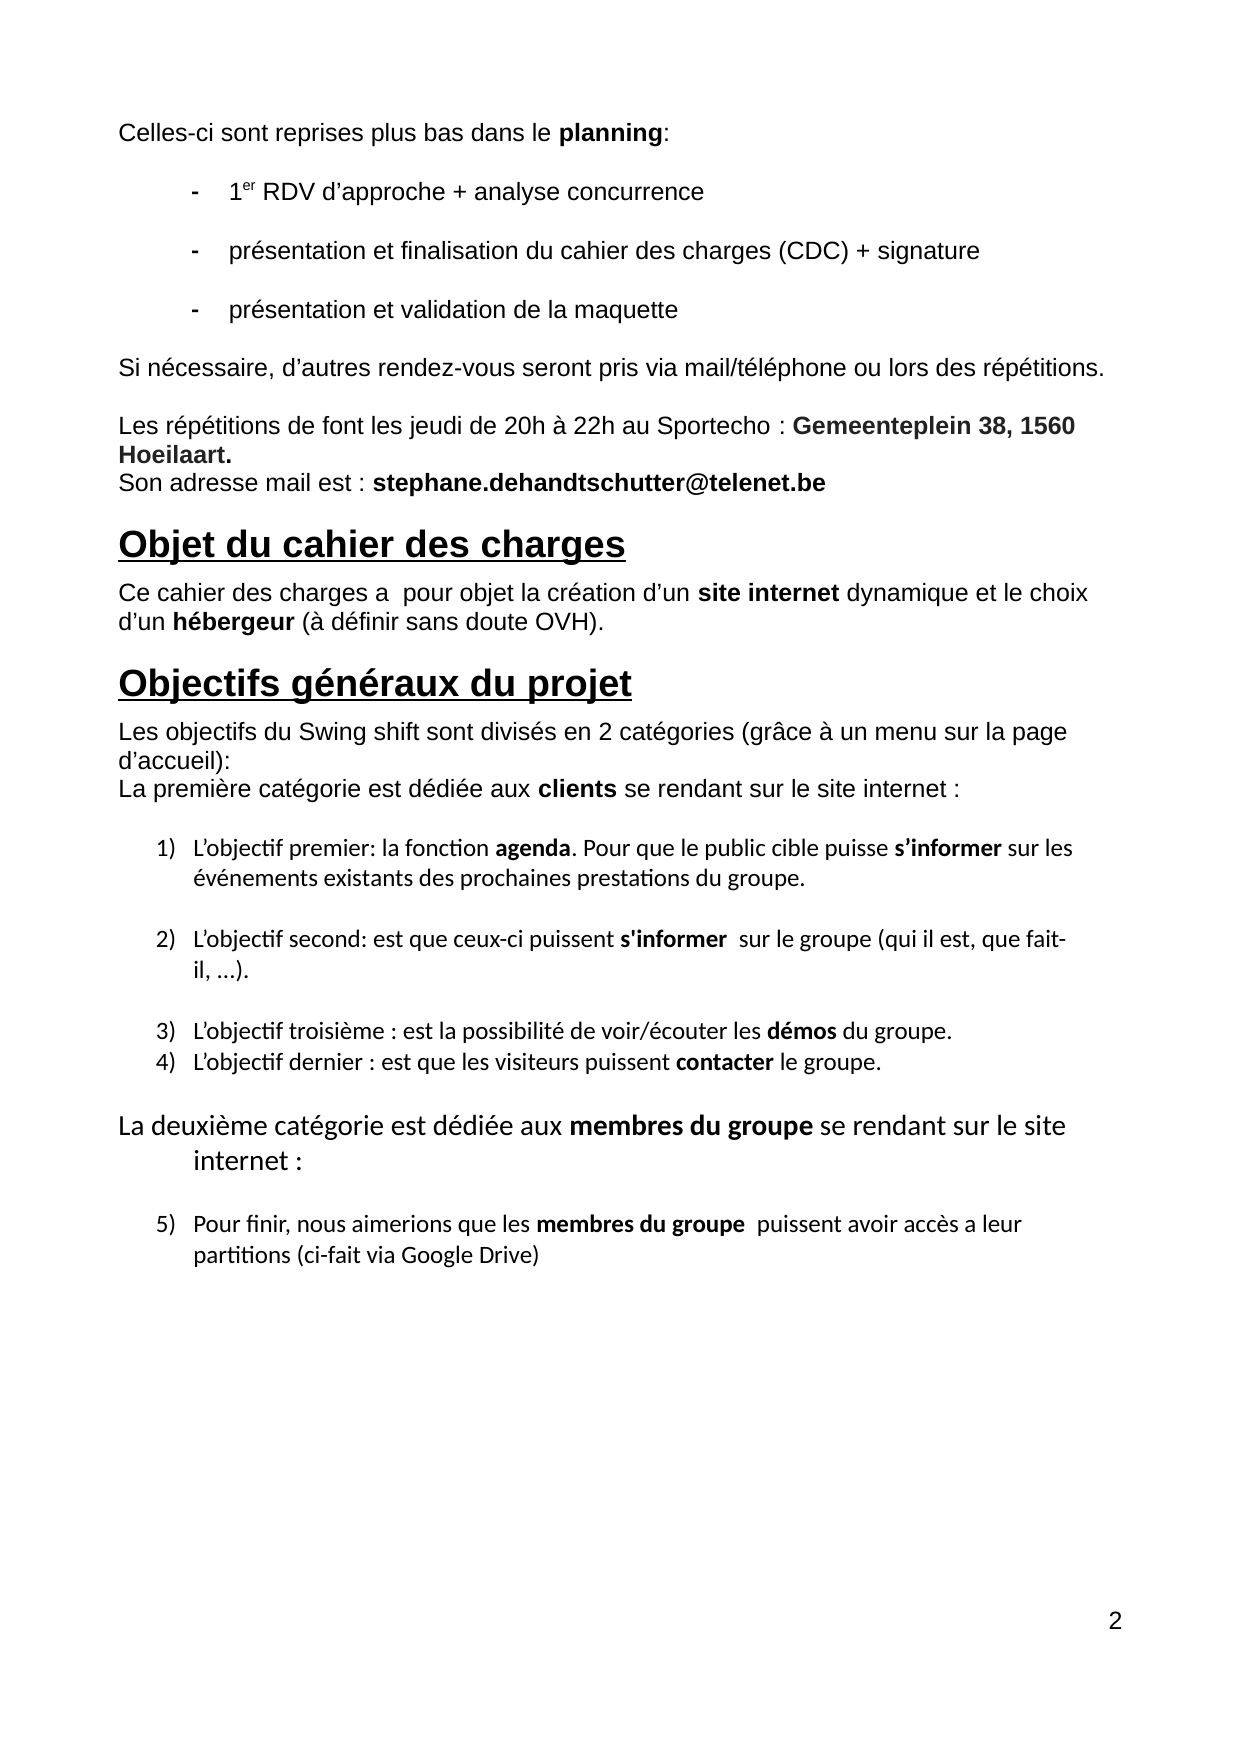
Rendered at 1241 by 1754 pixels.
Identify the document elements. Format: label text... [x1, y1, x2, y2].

text La première catégorie est dédiée aux clients se rendant sur le site internet : [118, 774, 1122, 803]
list 1er RDV d’approche + analyse concurrence [191, 176, 1122, 206]
list L’objectif dernier : est que les visiteurs puissent contacter le groupe. [156, 1046, 1122, 1076]
text Les objectifs du Swing shift sont divisés en 2 catégories (grâce à un menu sur la page d’accueil): [118, 717, 1122, 774]
subtitle Objectifs généraux du projet [118, 661, 1122, 704]
text Les répétitions de font les jeudi de 20h à 22h au Sportecho : Gemeenteplein 38, 1560 Hoeilaart. [118, 411, 1122, 468]
list Pour finir, nous aimerions que les membres du groupe puissent avoir accès a leur partitions (ci-fait via Google Drive) [156, 1208, 1122, 1269]
text Son adresse mail est : stephane.dehandtschutter@telenet.be [118, 468, 1122, 497]
subtitle Objet du cahier des charges [118, 522, 1122, 566]
list L’objectif second: est que ceux-ci puissent s'informer sur le groupe (qui il est, que fait-il, ...). [156, 923, 1122, 984]
text Ce cahier des charges a pour objet la création d’un site internet dynamique et le choix d’un hébergeur (à définir sans doute OVH). [118, 578, 1122, 636]
list présentation et finalisation du cahier des charges (CDC) + signature [191, 235, 1122, 265]
text La deuxième catégorie est dédiée aux membres du groupe se rendant sur le site internet : [118, 1107, 1122, 1178]
text Celles-ci sont reprises plus bas dans le planning: [118, 118, 1122, 147]
list présentation et validation de la maquette [191, 294, 1122, 325]
list L’objectif premier: la fonction agenda. Pour que le public cible puisse s’informer sur les événements existants des prochaines prestations du groupe. [156, 832, 1122, 893]
text Si nécessaire, d’autres rendez-vous seront pris via mail/téléphone ou lors des répétitions. [118, 353, 1122, 382]
list L’objectif troisième : est la possibilité de voir/écouter les démos du groupe. [156, 1015, 1122, 1046]
